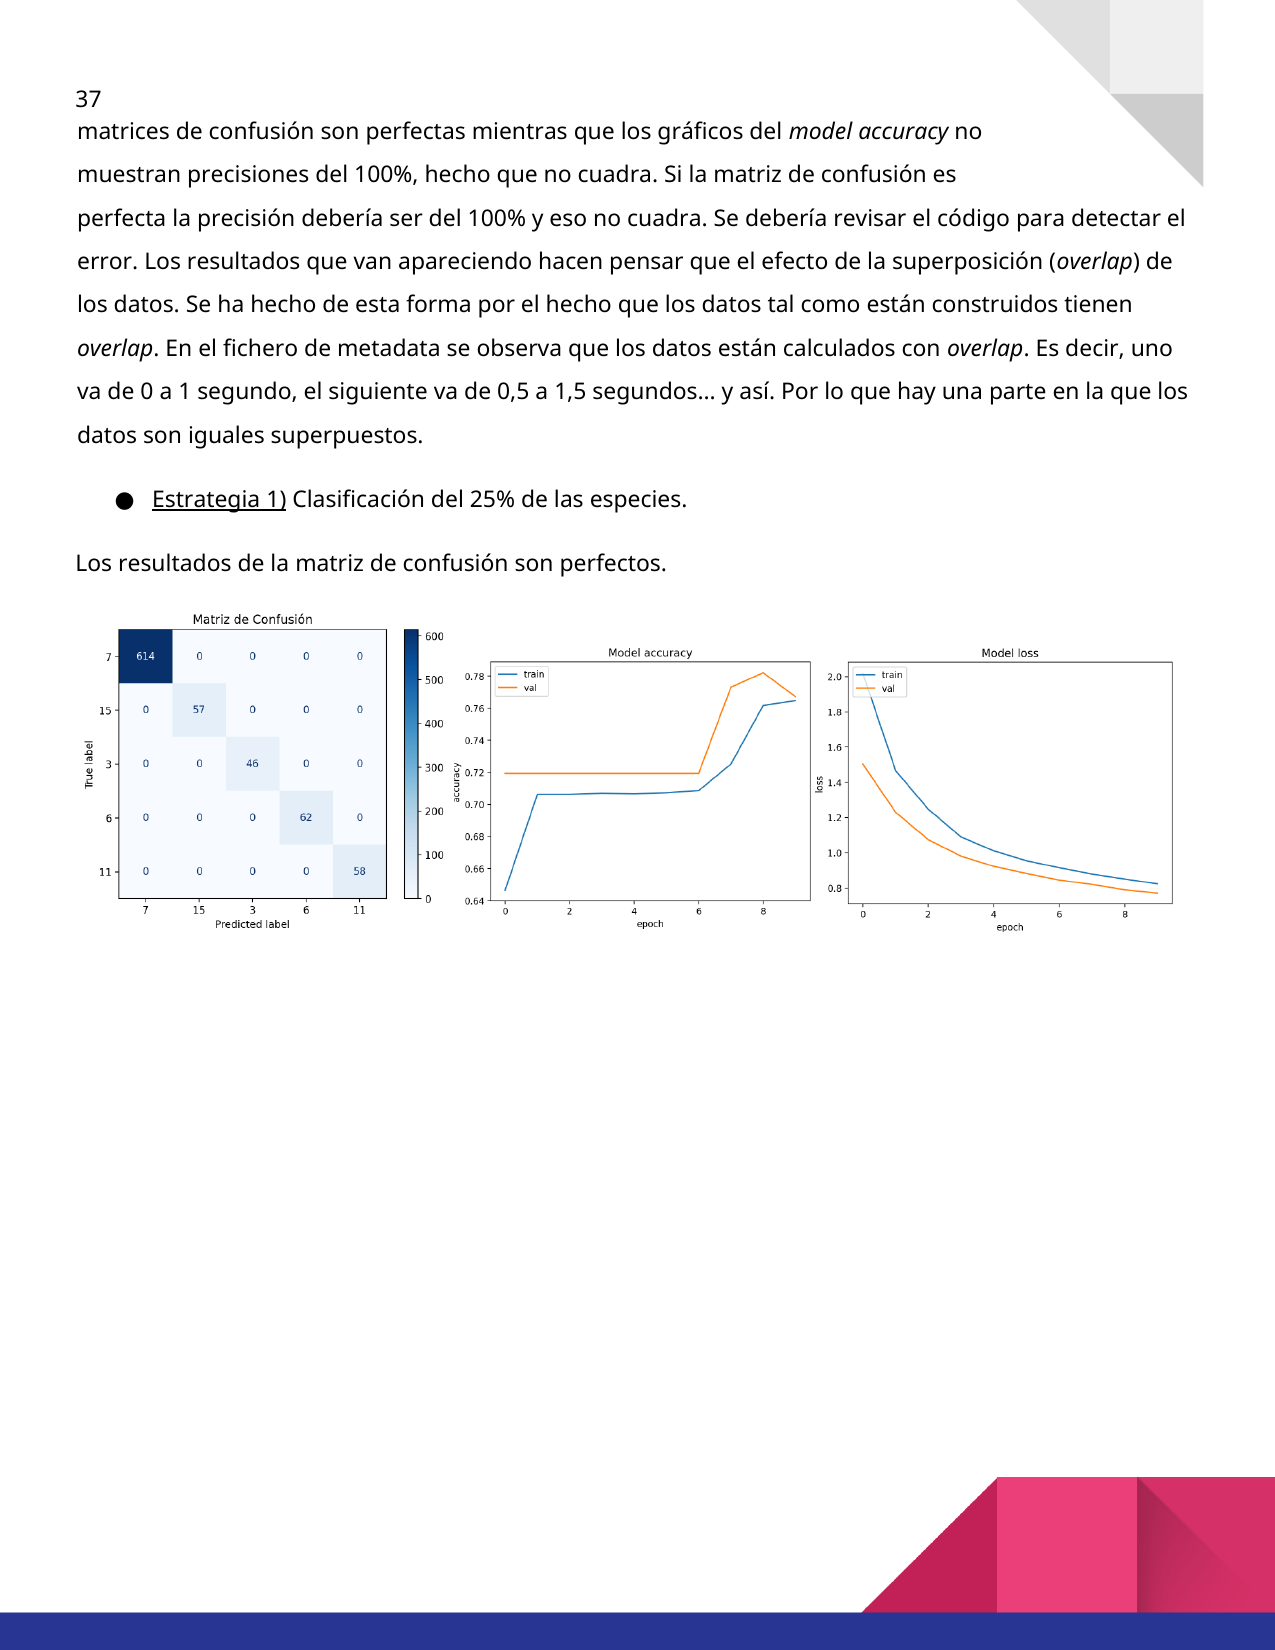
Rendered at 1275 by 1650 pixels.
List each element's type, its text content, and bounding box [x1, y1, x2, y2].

text matrices de confusión son perfectas mientras que los gráficos del model accuracy no muestran precisiones del 100%, hecho que no cuadra. Si la matriz de confusión es perfecta la precisión debería ser del 100% y eso no cuadra. Se debería revisar el código para detectar el error. Los resultados que van apareciendo hacen pensar que el efecto de la superposición (overlap) de los datos. Se ha hecho de esta forma por el hecho que los datos tal como están construidos tienen overlap. En el fichero de metadata se observa que los datos están calculados con overlap. Es decir, uno va de 0 a 1 segundo, el siguiente va de 0,5 a 1,5 segundos… y así. Por lo que hay una parte en la que los datos son iguales superpuestos. [77, 114, 1198, 450]
text Los resultados de la matriz de confusión son perfectos. [75, 547, 1198, 578]
picture [0, 1475, 1275, 1650]
list Estrategia 1) Clasificación del 25% de las especies. [114, 483, 1198, 514]
picture [75, 611, 1178, 932]
picture [1015, 0, 1204, 188]
